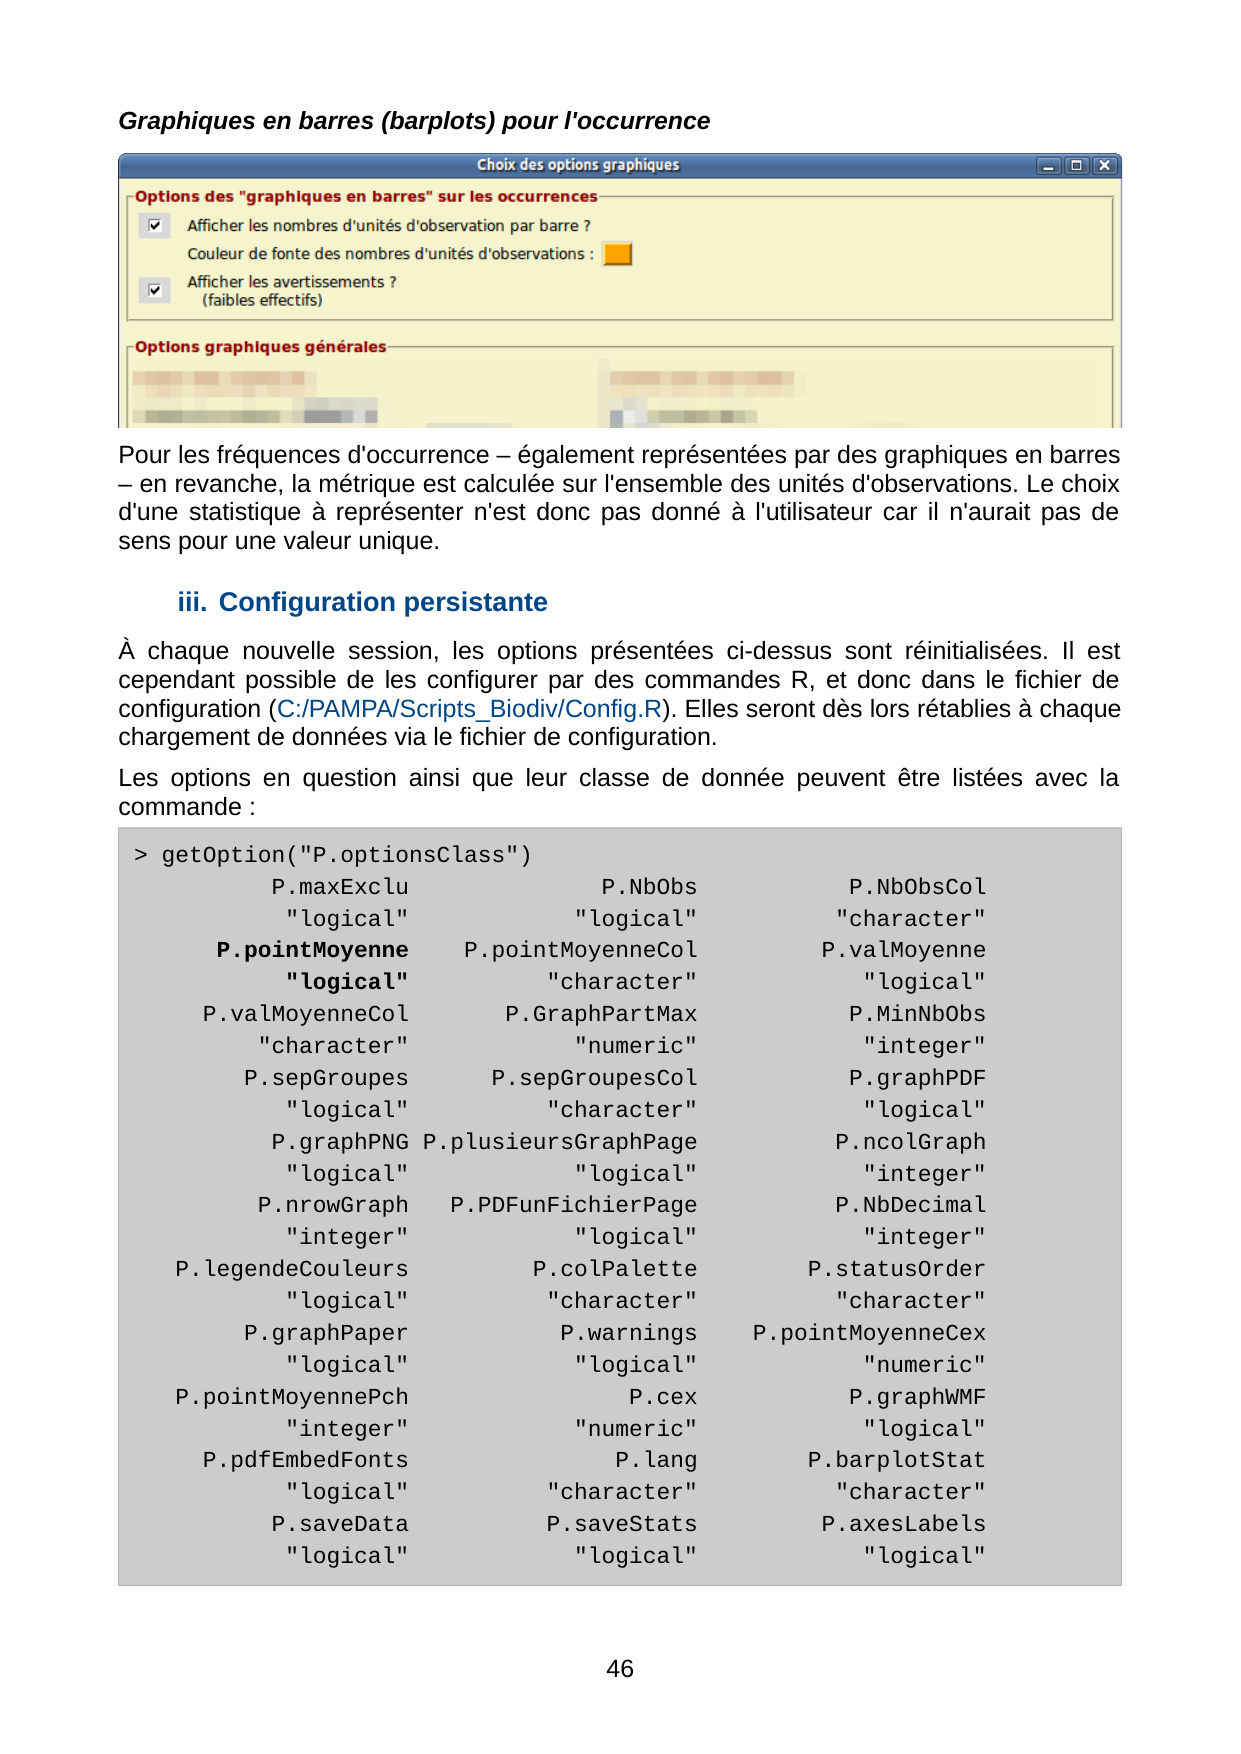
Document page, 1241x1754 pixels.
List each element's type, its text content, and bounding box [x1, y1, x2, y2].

text Pour les fréquences d'occurrence – également représentées par des graphiques en barres – en revanche, la métrique est calculée sur l'ensemble des unités d'observations. Le choix d'une statistique à représenter n'est donc pas donné à l'utilisateur car il n'aurait pas de sens pour une valeur unique. [118, 440, 1122, 555]
text P.sepGroupes P.sepGroupesCol P.graphPDF [119, 1051, 1121, 1082]
text P.pdfEmbedFonts P.lang P.barplotStat [119, 1433, 1121, 1465]
text "logical" "logical" "logical" [119, 1529, 1121, 1585]
text "logical" "logical" "integer" [119, 1146, 1121, 1178]
picture [118, 153, 1123, 428]
text "logical" "character" "character" [119, 1274, 1121, 1306]
text P.legendeCouleurs P.colPalette P.statusOrder [119, 1242, 1121, 1274]
text "logical" "logical" "character" [119, 891, 1121, 923]
text "logical" "character" "character" [119, 1465, 1121, 1497]
text P.pointMoyennePch P.cex P.graphWMF [119, 1369, 1121, 1401]
text Les options en question ainsi que leur classe de donnée peuvent être listées avec la commande : [118, 763, 1122, 821]
text > getOption("P.optionsClass") [119, 829, 1121, 859]
text P.nrowGraph P.PDFunFichierPage P.NbDecimal [119, 1178, 1121, 1210]
text P.maxExclu P.NbObs P.NbObsCol [119, 859, 1121, 891]
text P.valMoyenneCol P.GraphPartMax P.MinNbObs [119, 987, 1121, 1019]
text "character" "numeric" "integer" [119, 1019, 1121, 1051]
text P.graphPNG P.plusieursGraphPage P.ncolGraph [119, 1114, 1121, 1146]
text "logical" "logical" "numeric" [119, 1337, 1121, 1369]
text À chaque nouvelle session, les options présentées ci-dessus sont réinitialisées. Il est cependant possible de les configurer par des commandes R, et donc dans le fichier de configuration (C:/PAMPA/Scripts_Biodiv/Config.R). Elles seront dès lors rétablies à chaque chargement de données via le fichier de configuration. [118, 636, 1122, 751]
subtitle Configuration persistante [177, 586, 1122, 618]
subtitle Graphiques en barres (barplots) pour l'occurrence [118, 106, 1122, 135]
text P.saveData P.saveStats P.axesLabels [119, 1497, 1121, 1529]
text "integer" "logical" "integer" [119, 1210, 1121, 1242]
text "logical" "character" "logical" [119, 955, 1121, 987]
text "logical" "character" "logical" [119, 1082, 1121, 1114]
text P.graphPaper P.warnings P.pointMoyenneCex [119, 1306, 1121, 1337]
text "integer" "numeric" "logical" [119, 1401, 1121, 1433]
text P.pointMoyenne P.pointMoyenneCol P.valMoyenne [119, 923, 1121, 955]
